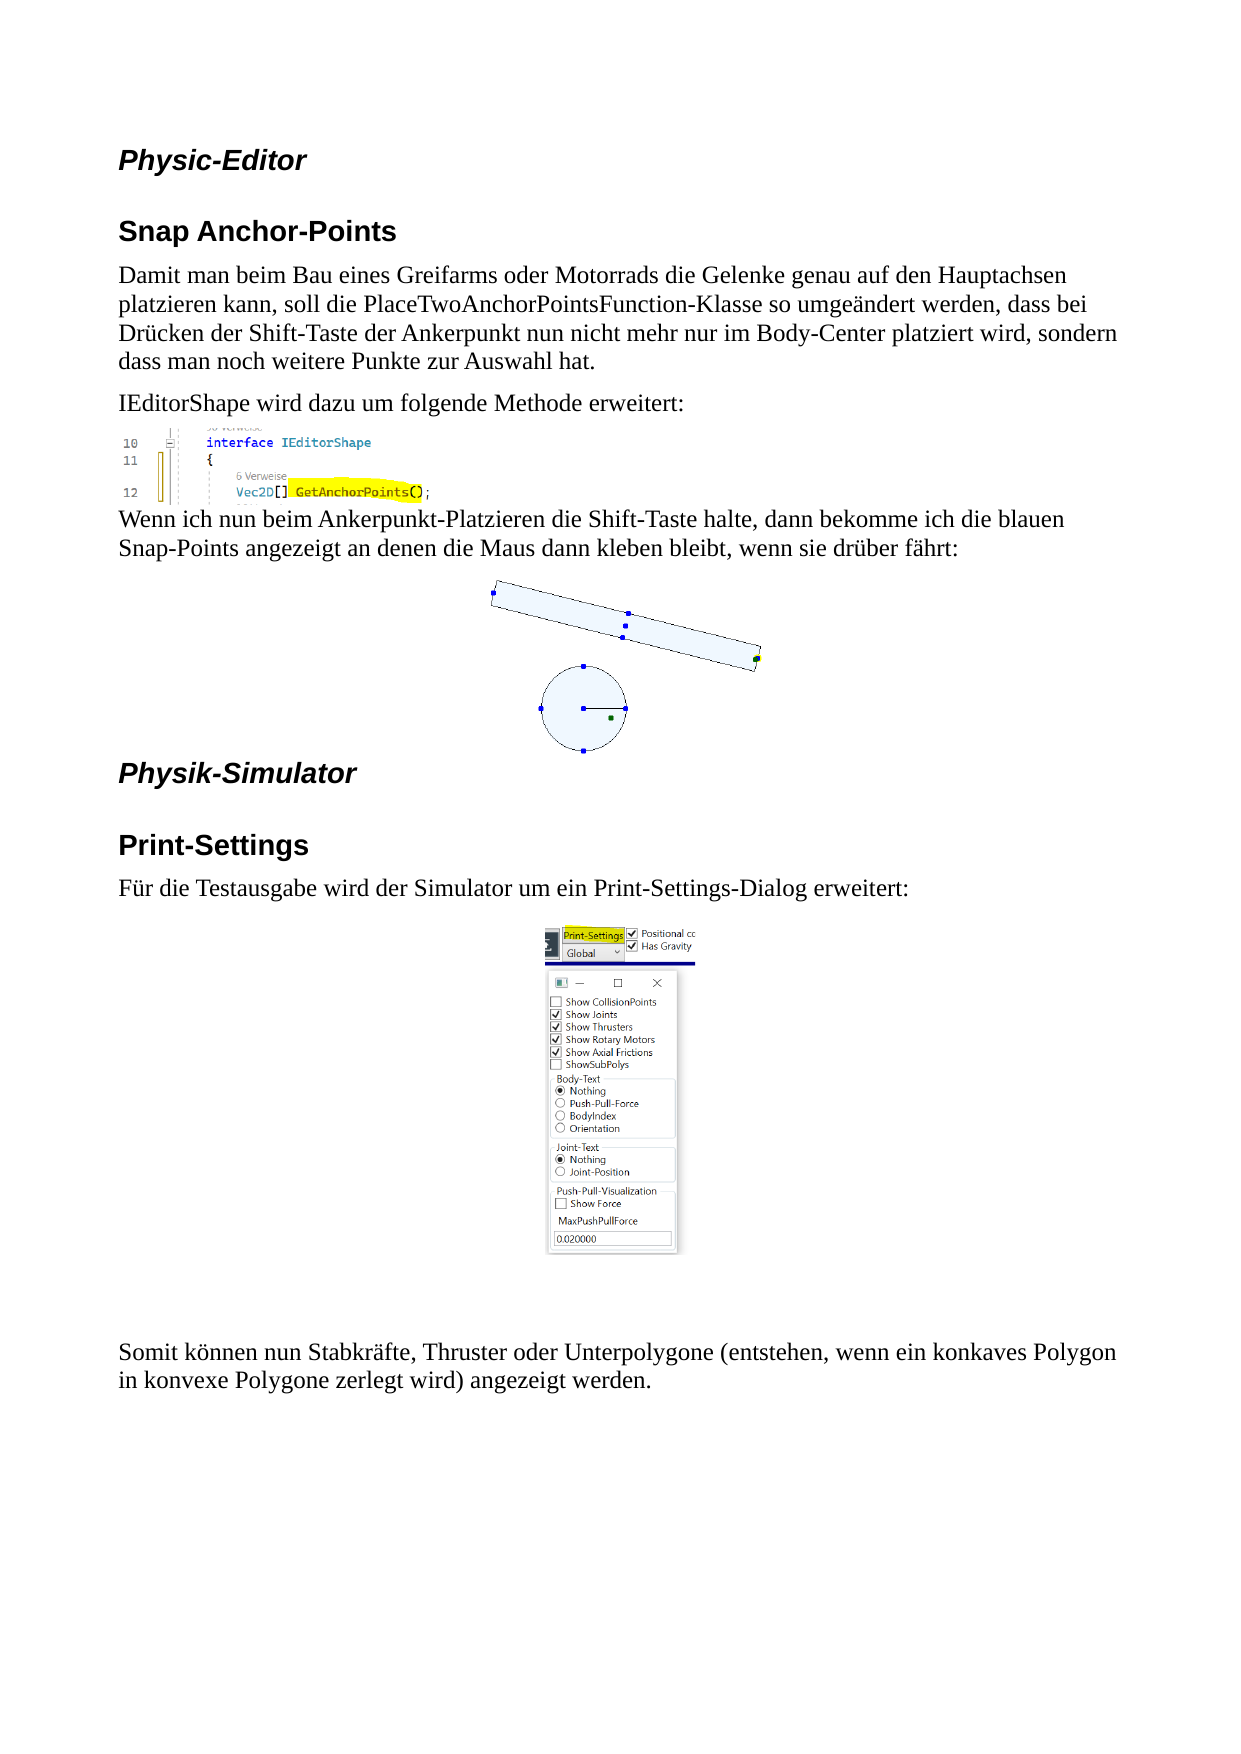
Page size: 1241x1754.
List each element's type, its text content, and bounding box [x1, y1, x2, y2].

picture [478, 574, 763, 757]
picture [545, 914, 696, 1255]
subtitle Physik-Simulator [118, 599, 1122, 790]
text Somit können nun Stabkräfte, Thruster oder Unterpolygone (entstehen, wenn ein konkaves Polygon in konvexe Polygone zerlegt wird) angezeigt werden. [118, 1337, 1122, 1394]
text Für die Testausgabe wird der Simulator um ein Print-Settings-Dialog erweitert: [118, 873, 1122, 902]
subtitle Snap Anchor-Points [118, 214, 1122, 248]
text Damit man beim Bau eines Greifarms oder Motorrads die Gelenke genau auf den Hauptachsen platzieren kann, soll die PlaceTwoAnchorPointsFunction-Klasse so umgeändert werden, dass bei Drücken der Shift-Taste der Ankerpunkt nun nicht mehr nur im Body-Center platziert wird, sondern dass man noch weitere Punkte zur Auswahl hat. [118, 260, 1122, 375]
subtitle Physic-Editor [118, 143, 1122, 177]
text IEditorShape wird dazu um folgende Methode erweitert: [118, 388, 1122, 416]
subtitle Print-Settings [118, 827, 1122, 861]
picture [118, 428, 446, 505]
text Wenn ich nun beim Ankerpunkt-Platzieren die Shift-Taste halte, dann bekomme ich die blauen Snap-Points angezeigt an denen die Maus dann kleben bleibt, wenn sie drüber fährt: [118, 429, 1122, 562]
